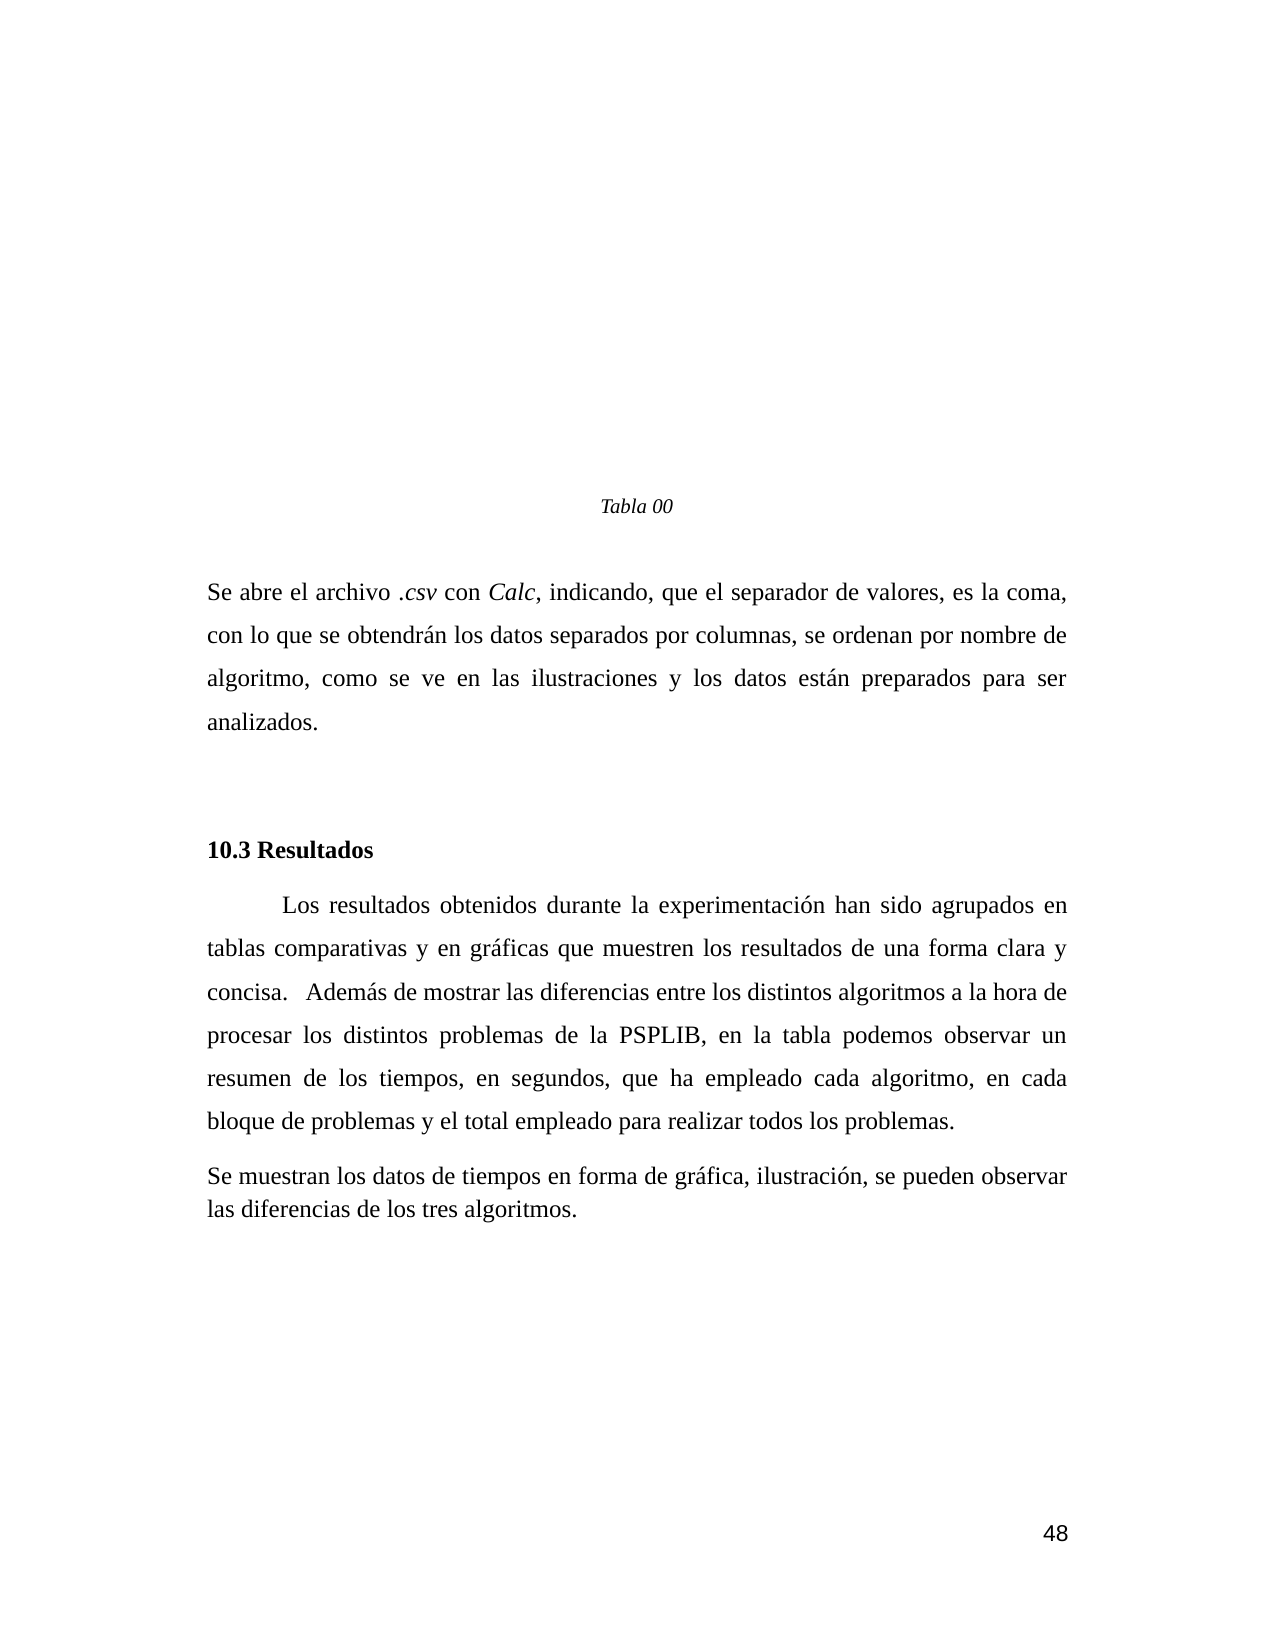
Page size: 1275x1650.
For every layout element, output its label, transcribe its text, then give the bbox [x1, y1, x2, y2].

text Se abre el archivo .csv con Calc, indicando, que el separador de valores, es la coma, con lo que se obtendrán los datos separados por columnas, se ordenan por nombre de algoritmo, como se ve en las ilustraciones y los datos están preparados para ser analizados. [207, 577, 1068, 735]
text Se muestran los datos de tiempos en forma de gráfica, ilustración, se pueden observar las diferencias de los tres algoritmos. [207, 1161, 1068, 1223]
text Tabla 00 [207, 494, 1068, 518]
text Los resultados obtenidos durante la experimentación han sido agrupados en tablas comparativas y en gráficas que muestren los resultados de una forma clara y concisa. Además de mostrar las diferencias entre los distintos algoritmos a la hora de procesar los distintos problemas de la PSPLIB, en la tabla podemos observar un resumen de los tiempos, en segundos, que ha empleado cada algoritmo, en cada bloque de problemas y el total empleado para realizar todos los problemas. [207, 890, 1068, 1135]
text 10.3 Resultados [207, 835, 1068, 864]
